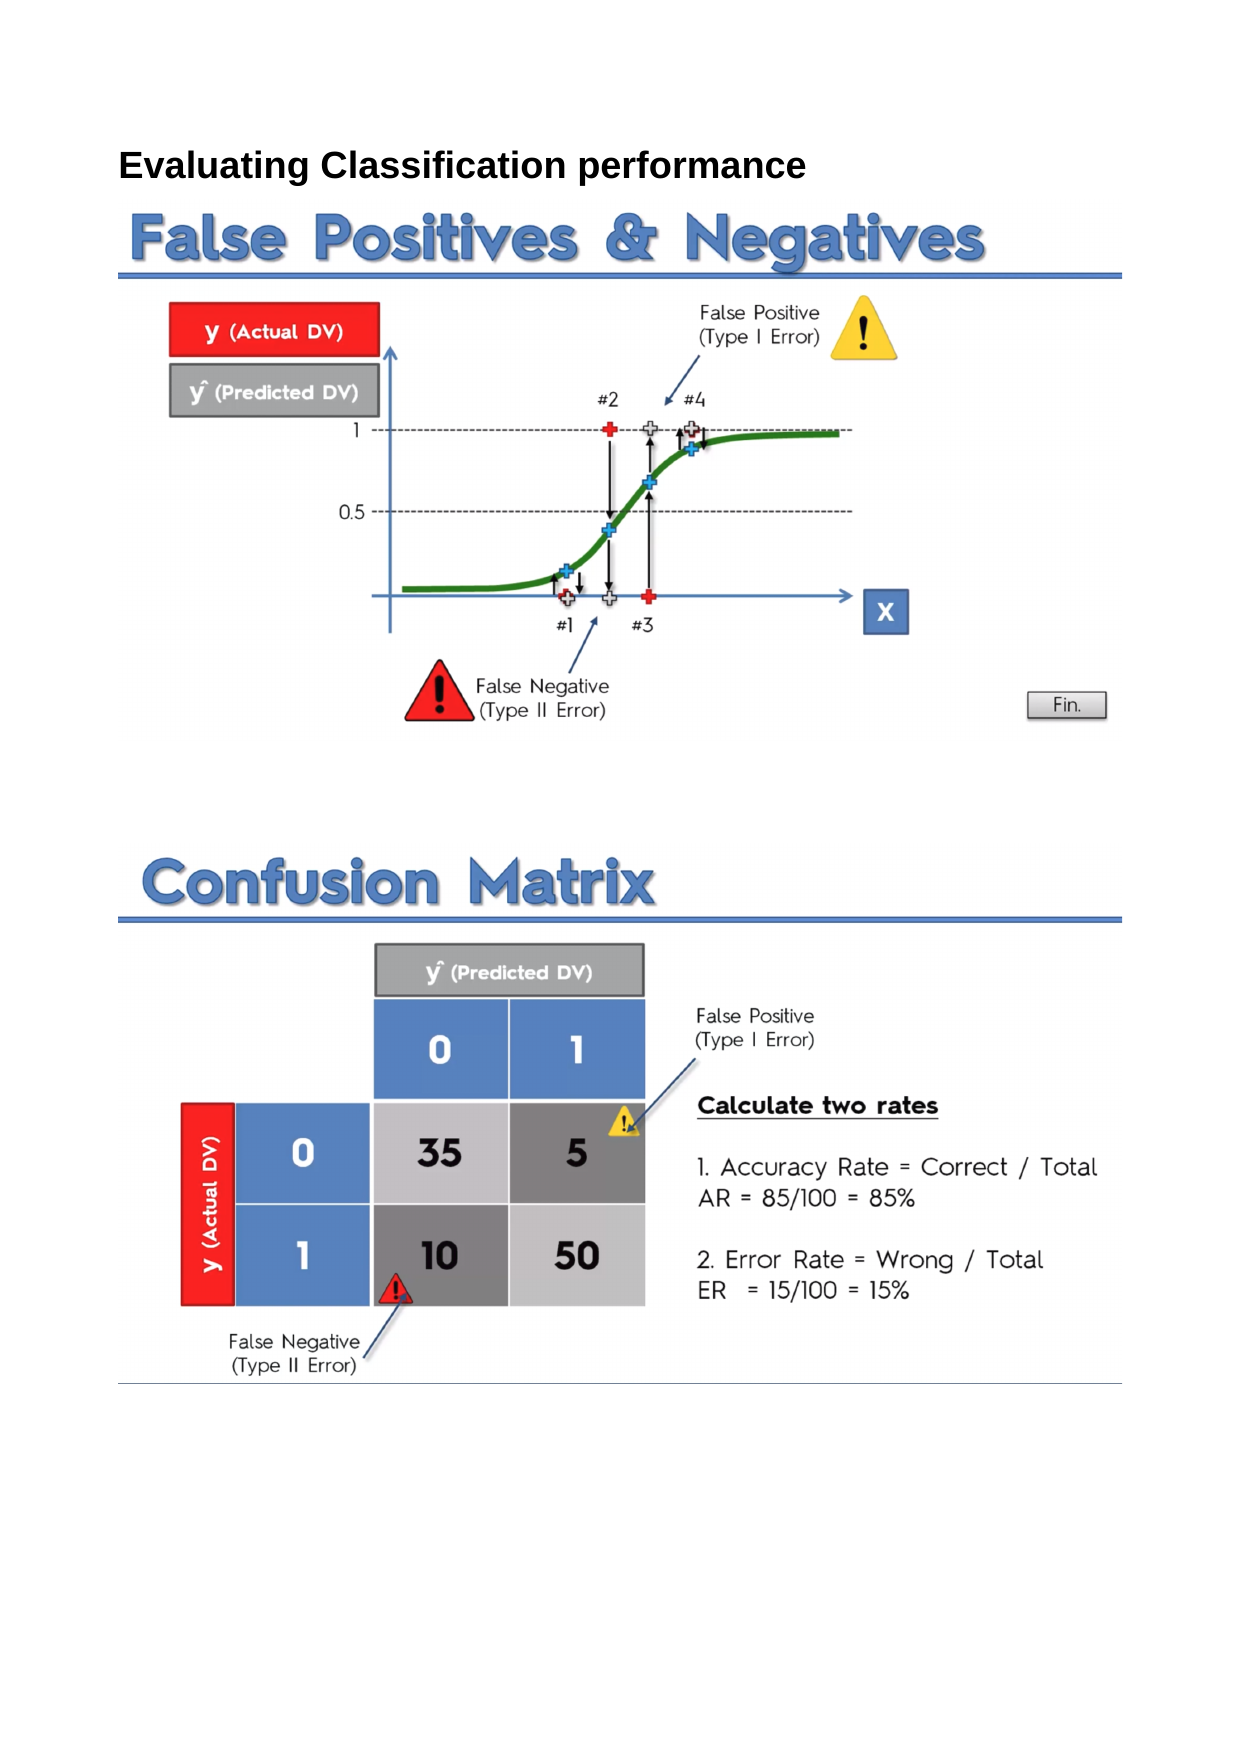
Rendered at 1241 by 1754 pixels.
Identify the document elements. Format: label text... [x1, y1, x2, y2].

subtitle Evaluating Classification performance [118, 143, 1122, 187]
picture [118, 199, 1123, 741]
picture [118, 843, 1123, 1384]
